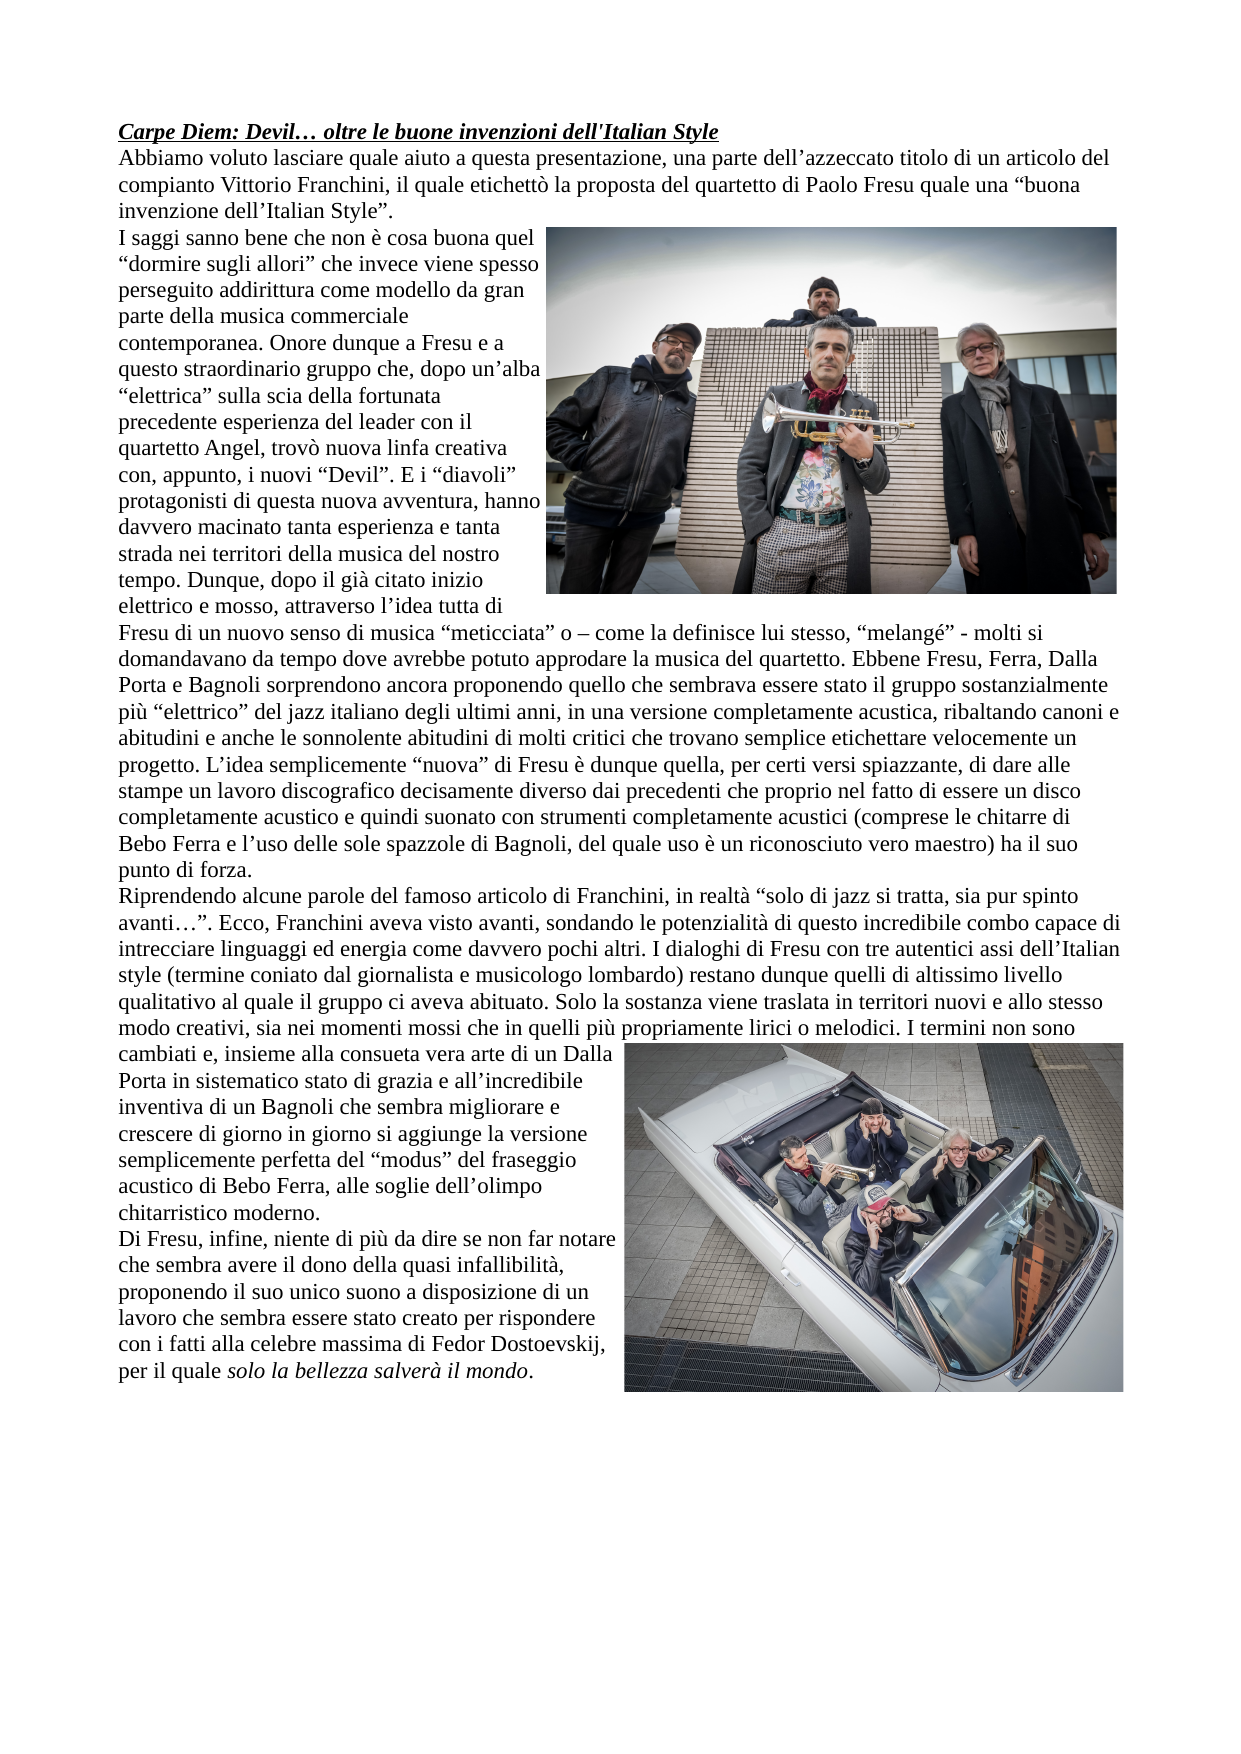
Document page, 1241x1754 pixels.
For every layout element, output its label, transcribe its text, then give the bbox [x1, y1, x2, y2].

text Riprendendo alcune parole del famoso articolo di Franchini, in realtà “solo di jazz si tratta, sia pur spinto [118, 882, 1122, 909]
text inventiva di un Bagnoli che sembra migliorare e crescere di giorno in giorno si aggiunge la versione [118, 1093, 624, 1146]
text proponendo il suo unico suono a disposizione di un lavoro che sembra essere stato creato per rispondere con i fatti alla celebre massima di Fedor Dostoevskij, per il quale solo la bellezza salverà il mondo. [118, 1278, 624, 1383]
text compianto Vittorio Franchini, il quale etichettò la proposta del quartetto di Paolo Fresu quale una “buona [118, 171, 1122, 197]
text semplicemente perfetta del “modus” del fraseggio acustico di Bebo Ferra, alle soglie dell’olimpo chitarristico moderno. [118, 1146, 624, 1225]
text avanti…”. Ecco, Franchini aveva visto avanti, sondando le potenzialità di questo incredibile combo capace di [118, 909, 1122, 935]
text Di Fresu, infine, niente di più da dire se non far notare che sembra avere il dono della quasi infallibilità, [118, 1225, 624, 1278]
text Carpe Diem: Devil… oltre le buone invenzioni dell'Italian Style [118, 118, 1122, 144]
text invenzione dell’Italian Style”. [118, 197, 1122, 223]
text cambiati e, insieme alla consueta vera arte di un Dalla Porta in sistematico stato di grazia e all’incredibile [118, 1041, 1122, 1093]
picture [546, 227, 1117, 594]
picture [624, 1043, 1124, 1392]
text style (termine coniato dal giornalista e musicologo lombardo) restano dunque quelli di altissimo livello [118, 961, 1122, 988]
text I saggi sanno bene che non è cosa buona quel “dormire sugli allori” che invece viene spesso perseguito addirittura come modello da gran parte della musica commerciale contemporanea. Onore dunque a Fresu e a questo straordinario gruppo che, dopo un’alba “elettrica” sulla scia della fortunata precedente esperienza del leader con il quartetto Angel, trovò nuova linfa creativa con, appunto, i nuovi “Devil”. E i “diavoli” protagonisti di questa nuova avventura, hanno davvero macinato tanta esperienza e tanta strada nei territori della musica del nostro tempo. Dunque, dopo il già citato inizio elettrico e mosso, attraverso l’idea tutta di Fresu di un nuovo senso di musica “meticciata” o – come la definisce lui stesso, “melangé” - molti si domandavano da tempo dove avrebbe potuto approdare la musica del quartetto. Ebbene Fresu, Ferra, Dalla Porta e Bagnoli sorprendono ancora proponendo quello che sembrava essere stato il gruppo sostanzialmente più “elettrico” del jazz italiano degli ultimi anni, in una versione completamente acustica, ribaltando canoni e abitudini e anche le sonnolente abitudini di molti critici che trovano semplice etichettare velocemente un progetto. L’idea semplicemente “nuova” di Fresu è dunque quella, per certi versi spiazzante, di dare alle stampe un lavoro discografico decisamente diverso dai precedenti che proprio nel fatto di essere un disco completamente acustico e quindi suonato con strumenti completamente acustici (comprese le chitarre di Bebo Ferra e l’uso delle sole spazzole di Bagnoli, del quale uso è un riconosciuto vero maestro) ha il suo punto di forza. [118, 223, 1122, 882]
text intrecciare linguaggi ed energia come davvero pochi altri. I dialoghi di Fresu con tre autentici assi dell’Italian [118, 935, 1122, 961]
text qualitativo al quale il gruppo ci aveva abituato. Solo la sostanza viene traslata in territori nuovi e allo stesso [118, 988, 1122, 1014]
text modo creativi, sia nei momenti mossi che in quelli più propriamente lirici o melodici. I termini non sono [118, 1014, 1122, 1041]
text Abbiamo voluto lasciare quale aiuto a questa presentazione, una parte dell’azzeccato titolo di un articolo del [118, 144, 1122, 171]
